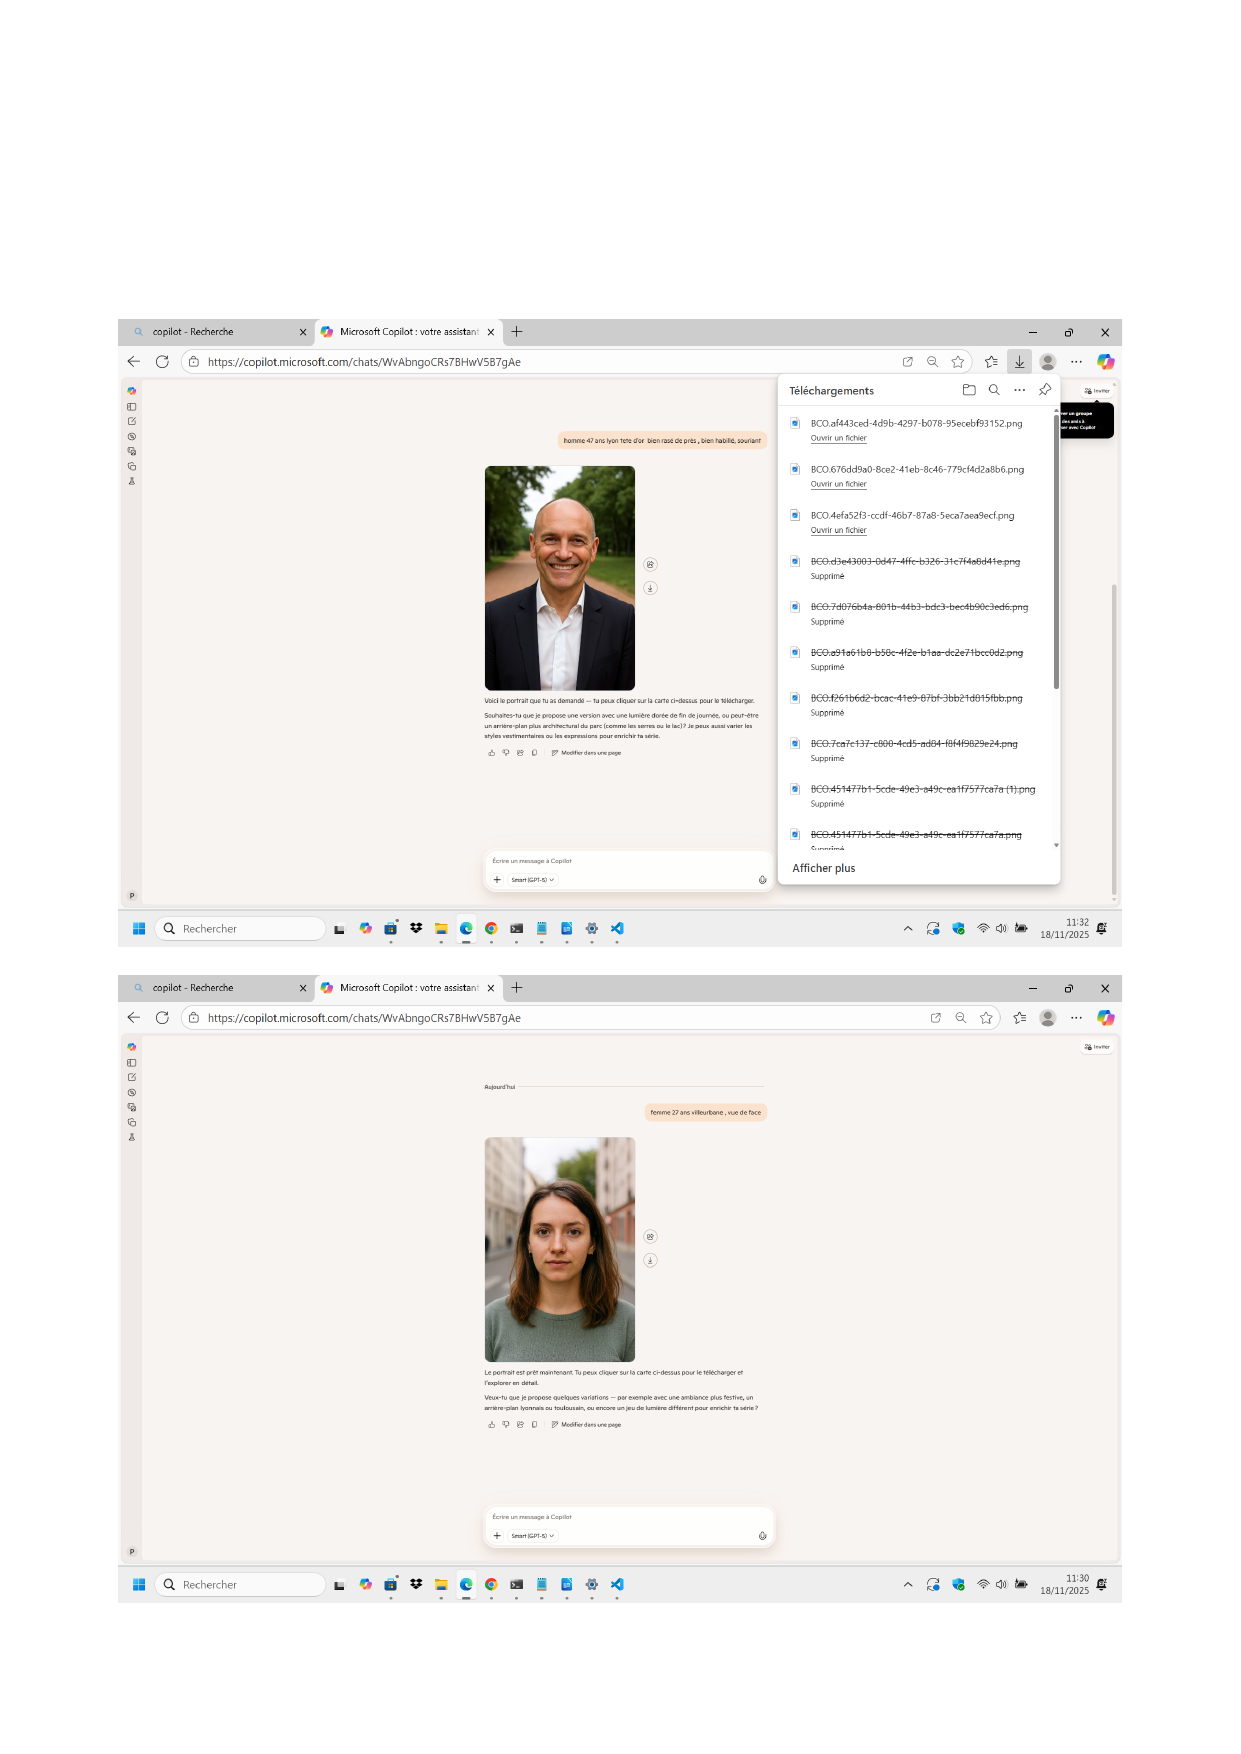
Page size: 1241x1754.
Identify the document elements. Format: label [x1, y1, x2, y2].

picture [118, 975, 1123, 1603]
picture [118, 319, 1123, 947]
